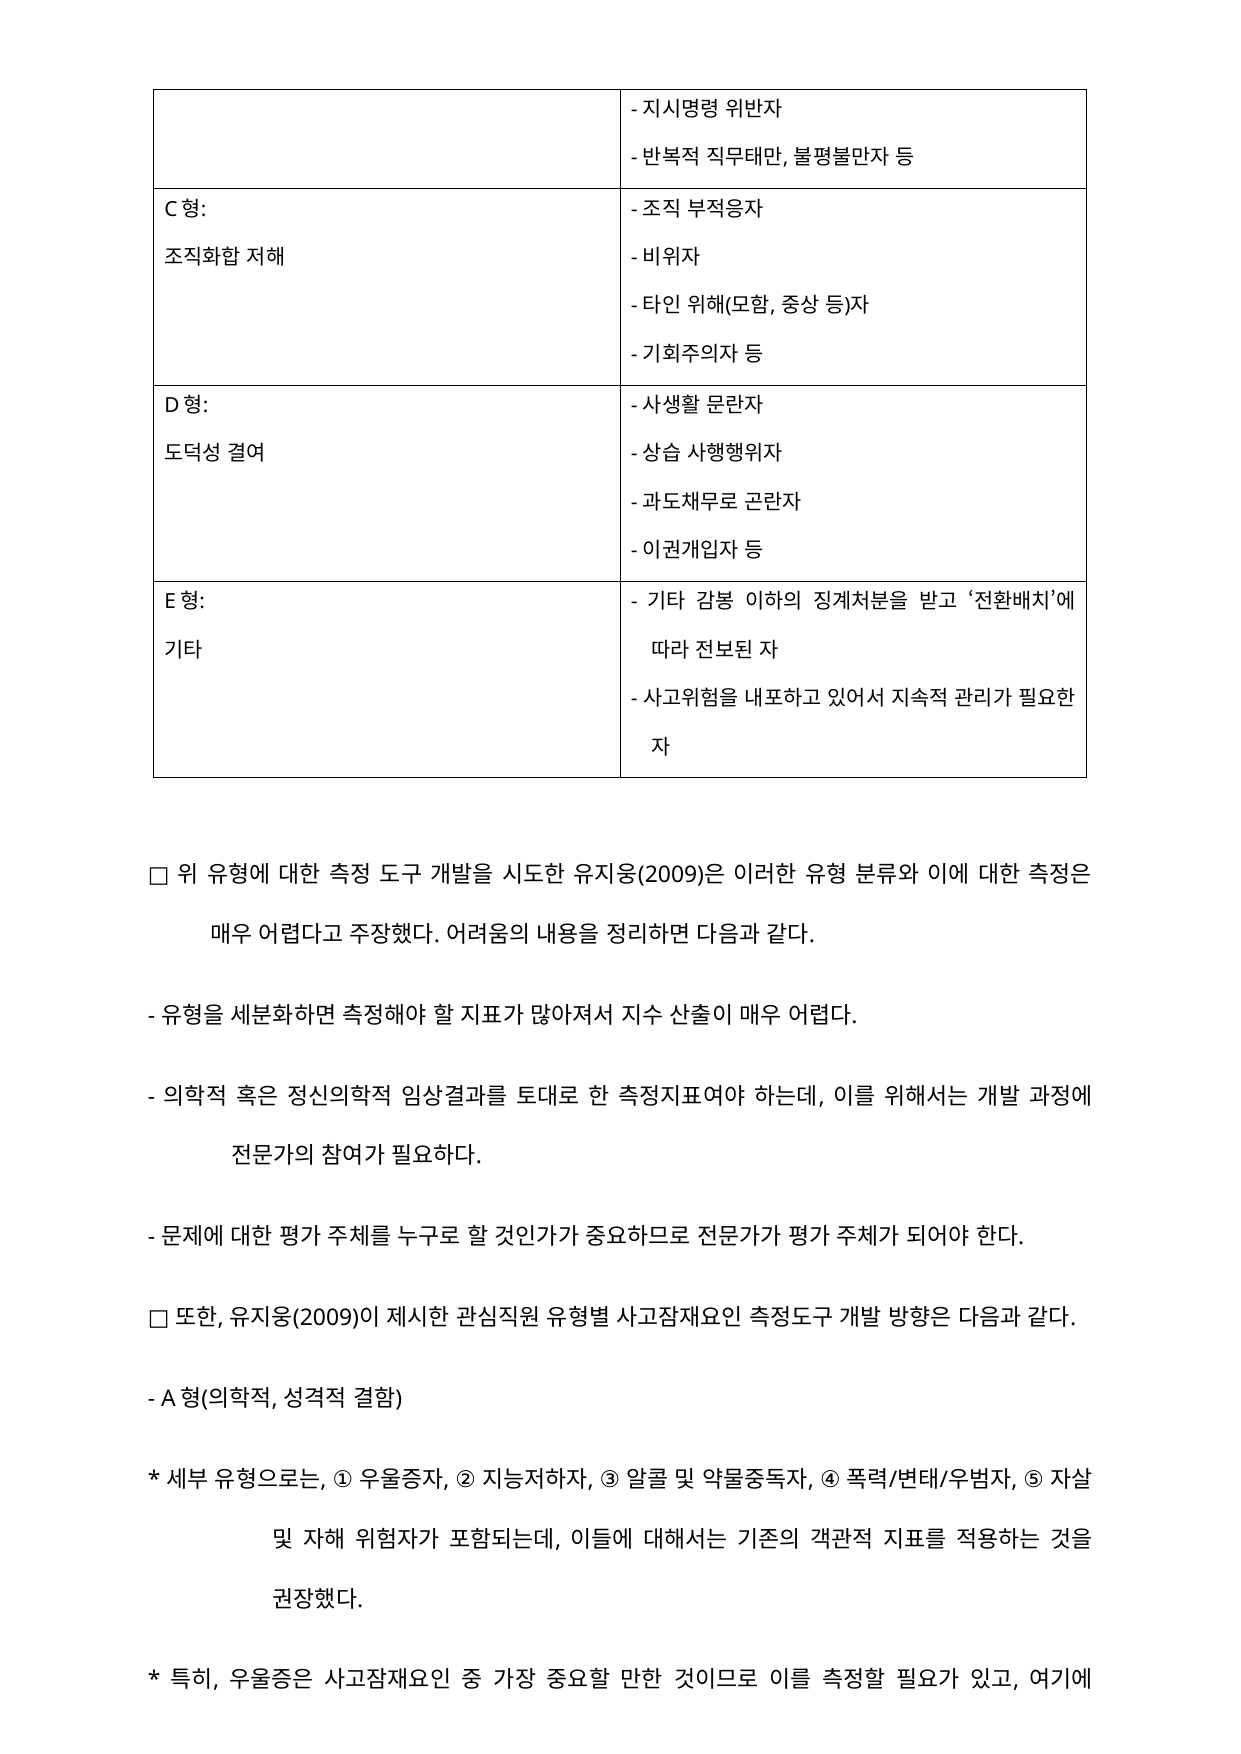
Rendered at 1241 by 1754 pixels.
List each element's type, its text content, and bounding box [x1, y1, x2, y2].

table_cell E형: 기타 [154, 582, 620, 777]
table_cell - 조직 부적응자 - 비위자 - 타인 위해(모함, 중상 등)자 - 기회주의자 등 [621, 189, 1086, 384]
table_cell - 지시명령 위반자 - 반복적 직무태만, 불평불만자 등 [621, 90, 1086, 188]
text □ 또한, 유지웅(2009)이 제시한 관심직원 유형별 사고잠재요인 측정도구 개발 방향은 다음과 같다. [148, 1299, 1093, 1332]
text - 유형을 세분화하면 측정해야 할 지표가 많아져서 지수 산출이 매우 어렵다. [148, 997, 1093, 1030]
text * 특히, 우울증은 사고잠재요인 중 가장 중요할 만한 것이므로 이를 측정할 필요가 있고, 여기에 [148, 1661, 1093, 1695]
table_cell - 사생활 문란자 - 상습 사행행위자 - 과도채무로 곤란자 - 이권개입자 등 [621, 386, 1086, 581]
text - 의학적 혹은 정신의학적 임상결과를 토대로 한 측정지표여야 하는데, 이를 위해서는 개발 과정에 전문가의 참여가 필요하다. [148, 1077, 1093, 1171]
table_cell - 기타 감봉 이하의 징계처분을 받고 ‘전환배치’에 따라 전보된 자 - 사고위험을 내포하고 있어서 지속적 관리가 필요한 자 [621, 582, 1086, 777]
table_cell D형: 도덕성 결여 [154, 386, 620, 581]
table_cell [154, 90, 620, 188]
text * 세부 유형으로는, ① 우울증자, ② 지능저하자, ③ 알콜 및 약물중독자, ④ 폭력/변태/우범자, ⑤ 자살 및 자해 위험자가 포함되는데, 이들에 대해서는 기존의 객관적 지표를 적용하는 것을 권장했다. [148, 1461, 1093, 1614]
text - A형(의학적, 성격적 결함) [148, 1380, 1093, 1413]
table_cell C형: 조직화합 저해 [154, 189, 620, 384]
text □ 위 유형에 대한 측정 도구 개발을 시도한 유지웅(2009)은 이러한 유형 분류와 이에 대한 측정은 매우 어렵다고 주장했다. 어려움의 내용을 정리하면 다음과 같다. [148, 856, 1093, 949]
text - 문제에 대한 평가 주체를 누구로 할 것인가가 중요하므로 전문가가 평가 주체가 되어야 한다. [148, 1218, 1093, 1252]
